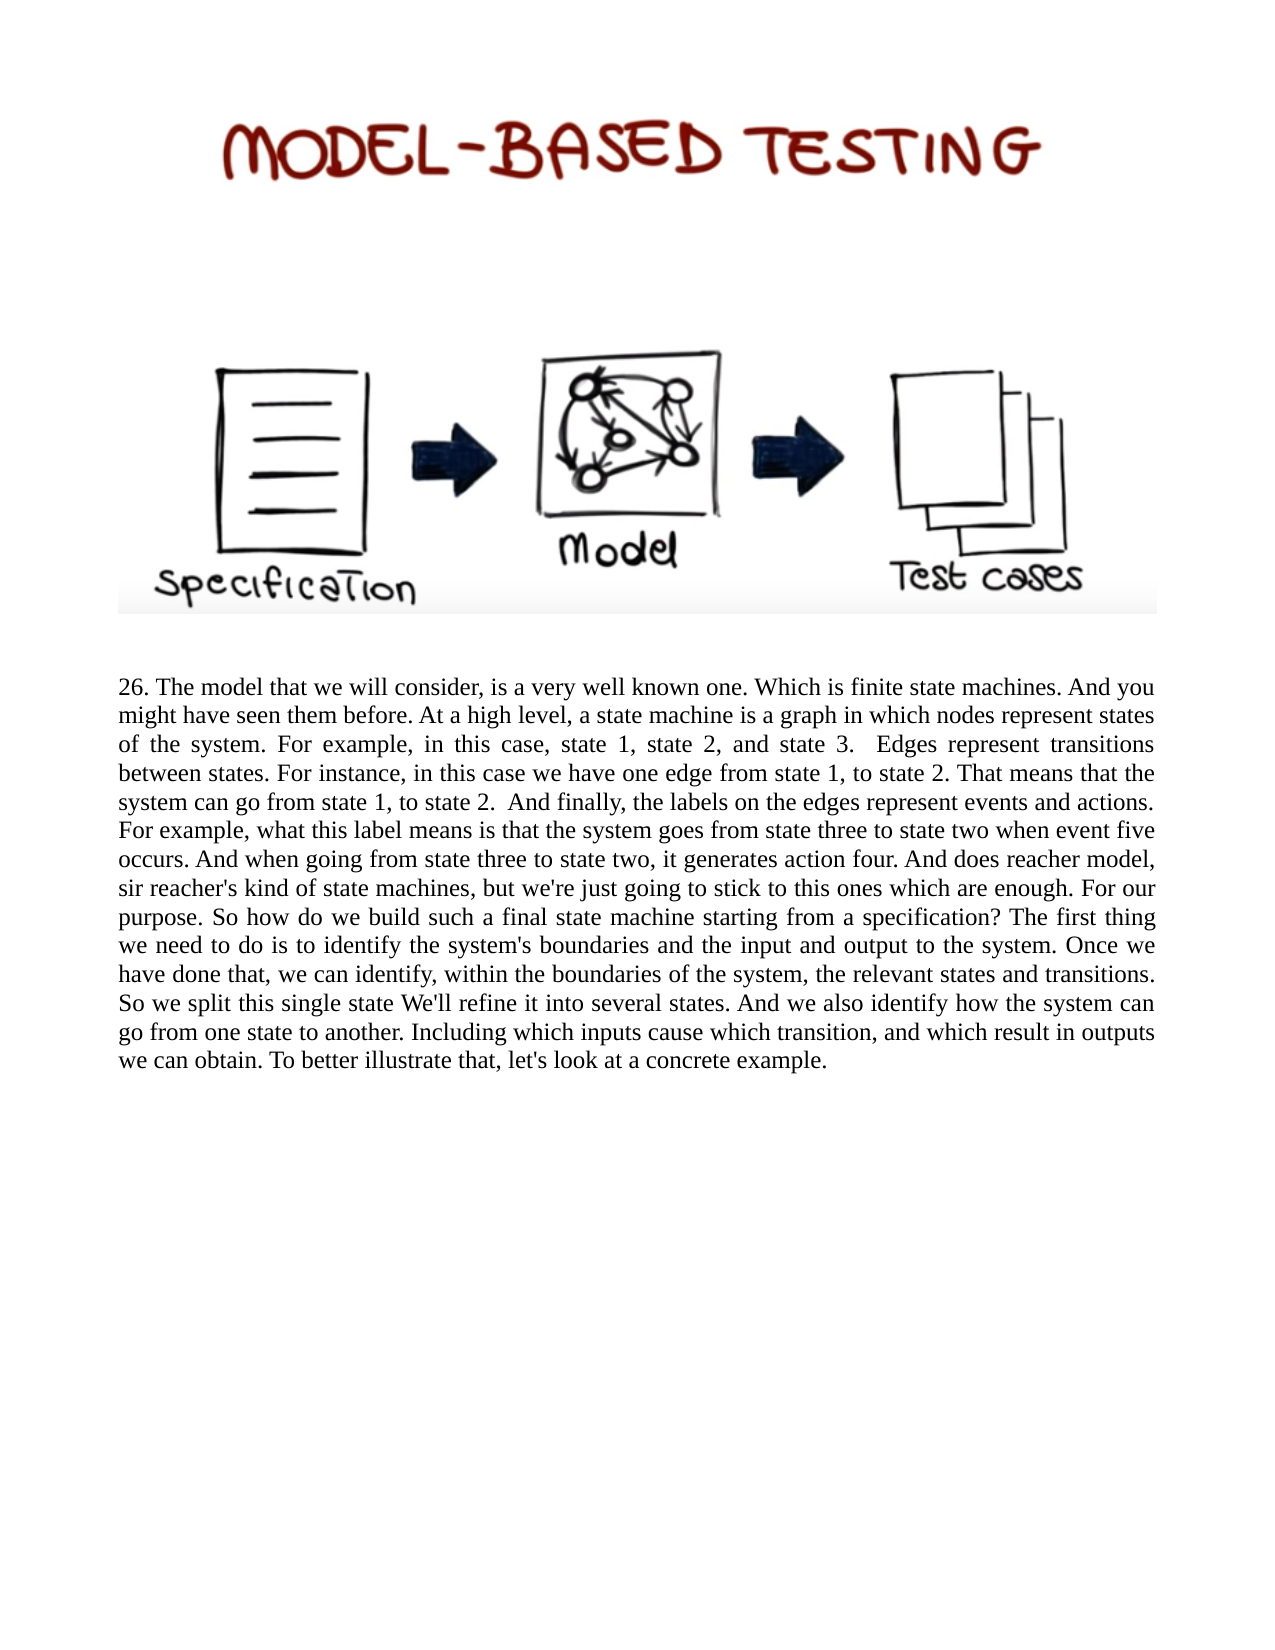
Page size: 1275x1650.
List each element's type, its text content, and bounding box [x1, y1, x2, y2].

picture [118, 118, 1157, 614]
text 26. The model that we will consider, is a very well known one. Which is finite state machines. And you might have seen them before. At a high level, a state machine is a graph in which nodes represent states of the system. For example, in this case, state 1, state 2, and state 3. Edges represent transitions between states. For instance, in this case we have one edge from state 1, to state 2. That means that the system can go from state 1, to state 2. And finally, the labels on the edges represent events and actions. For example, what this label means is that the system goes from state three to state two when event five occurs. And when going from state three to state two, it generates action four. And does reacher model, sir reacher's kind of state machines, but we're just going to stick to this ones which are enough. For our purpose. So how do we build such a final state machine starting from a specification? The first thing we need to do is to identify the system's boundaries and the input and output to the system. Once we have done that, we can identify, within the boundaries of the system, the relevant states and transitions. So we split this single state We'll refine it into several states. And we also identify how the system can go from one state to another. Including which inputs cause which transition, and which result in outputs we can obtain. To better illustrate that, let's look at a concrete example. [118, 672, 1157, 1074]
